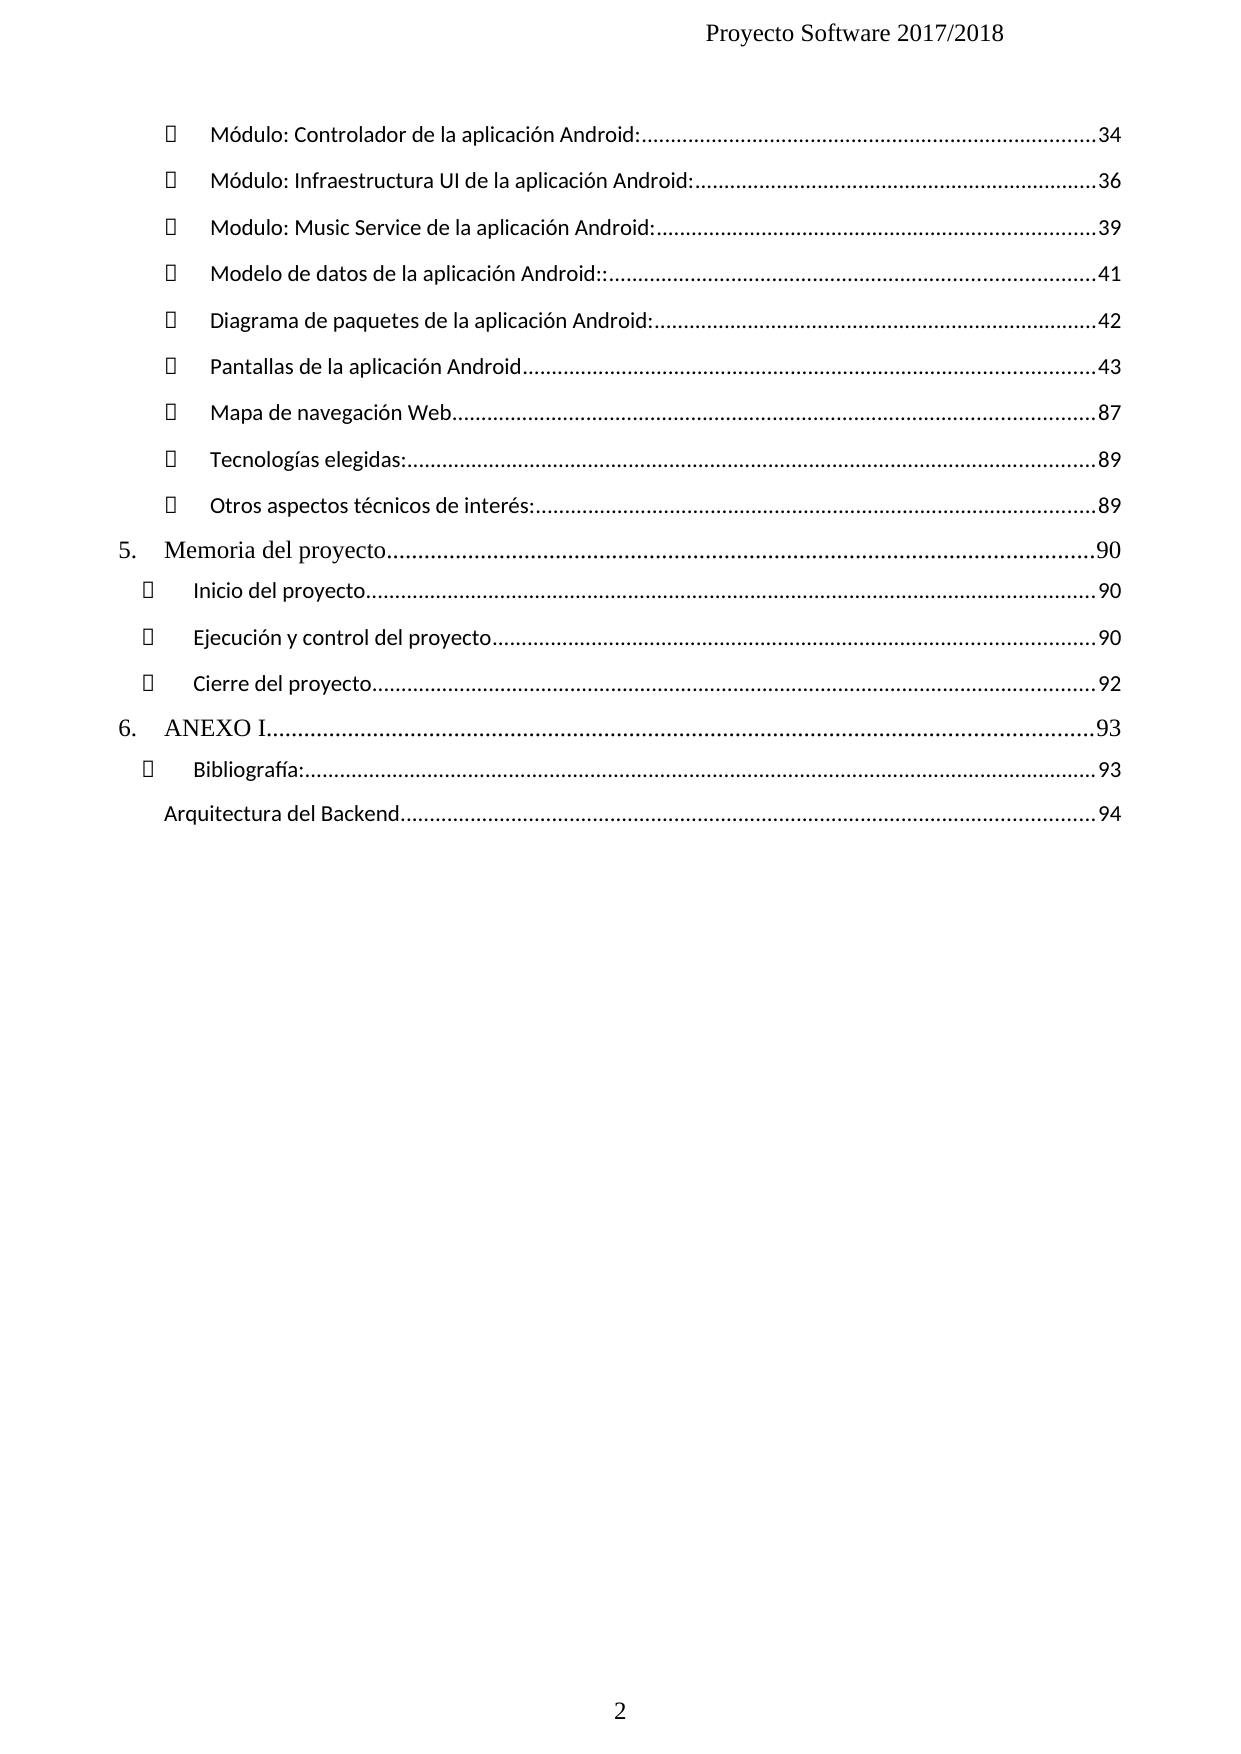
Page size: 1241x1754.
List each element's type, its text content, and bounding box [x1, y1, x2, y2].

text  Módulo: Controlador de la aplicación Android: 34 [164, 118, 1122, 149]
text  Inicio del proyecto 90 [141, 574, 1122, 606]
text  Modulo: Music Service de la aplicación Android: 39 [164, 211, 1122, 242]
text  Otros aspectos técnicos de interés: 89 [164, 489, 1122, 520]
text Arquitectura del Backend 94 [164, 799, 1122, 827]
text  Ejecución y control del proyecto 90 [141, 621, 1122, 652]
text 5. Memoria del proyecto 90 [118, 535, 1122, 564]
text  Modelo de datos de la aplicación Android:: 41 [164, 257, 1122, 288]
text  Cierre del proyecto 92 [141, 667, 1122, 698]
text  Bibliografía: 93 [141, 753, 1122, 784]
text  Tecnologías elegidas: 89 [164, 443, 1122, 474]
text  Pantallas de la aplicación Android 43 [164, 350, 1122, 381]
text  Diagrama de paquetes de la aplicación Android: 42 [164, 303, 1122, 335]
text  Mapa de navegación Web 87 [164, 396, 1122, 427]
text  Módulo: Infraestructura UI de la aplicación Android: 36 [164, 164, 1122, 196]
text 6. ANEXO I 93 [118, 713, 1122, 742]
